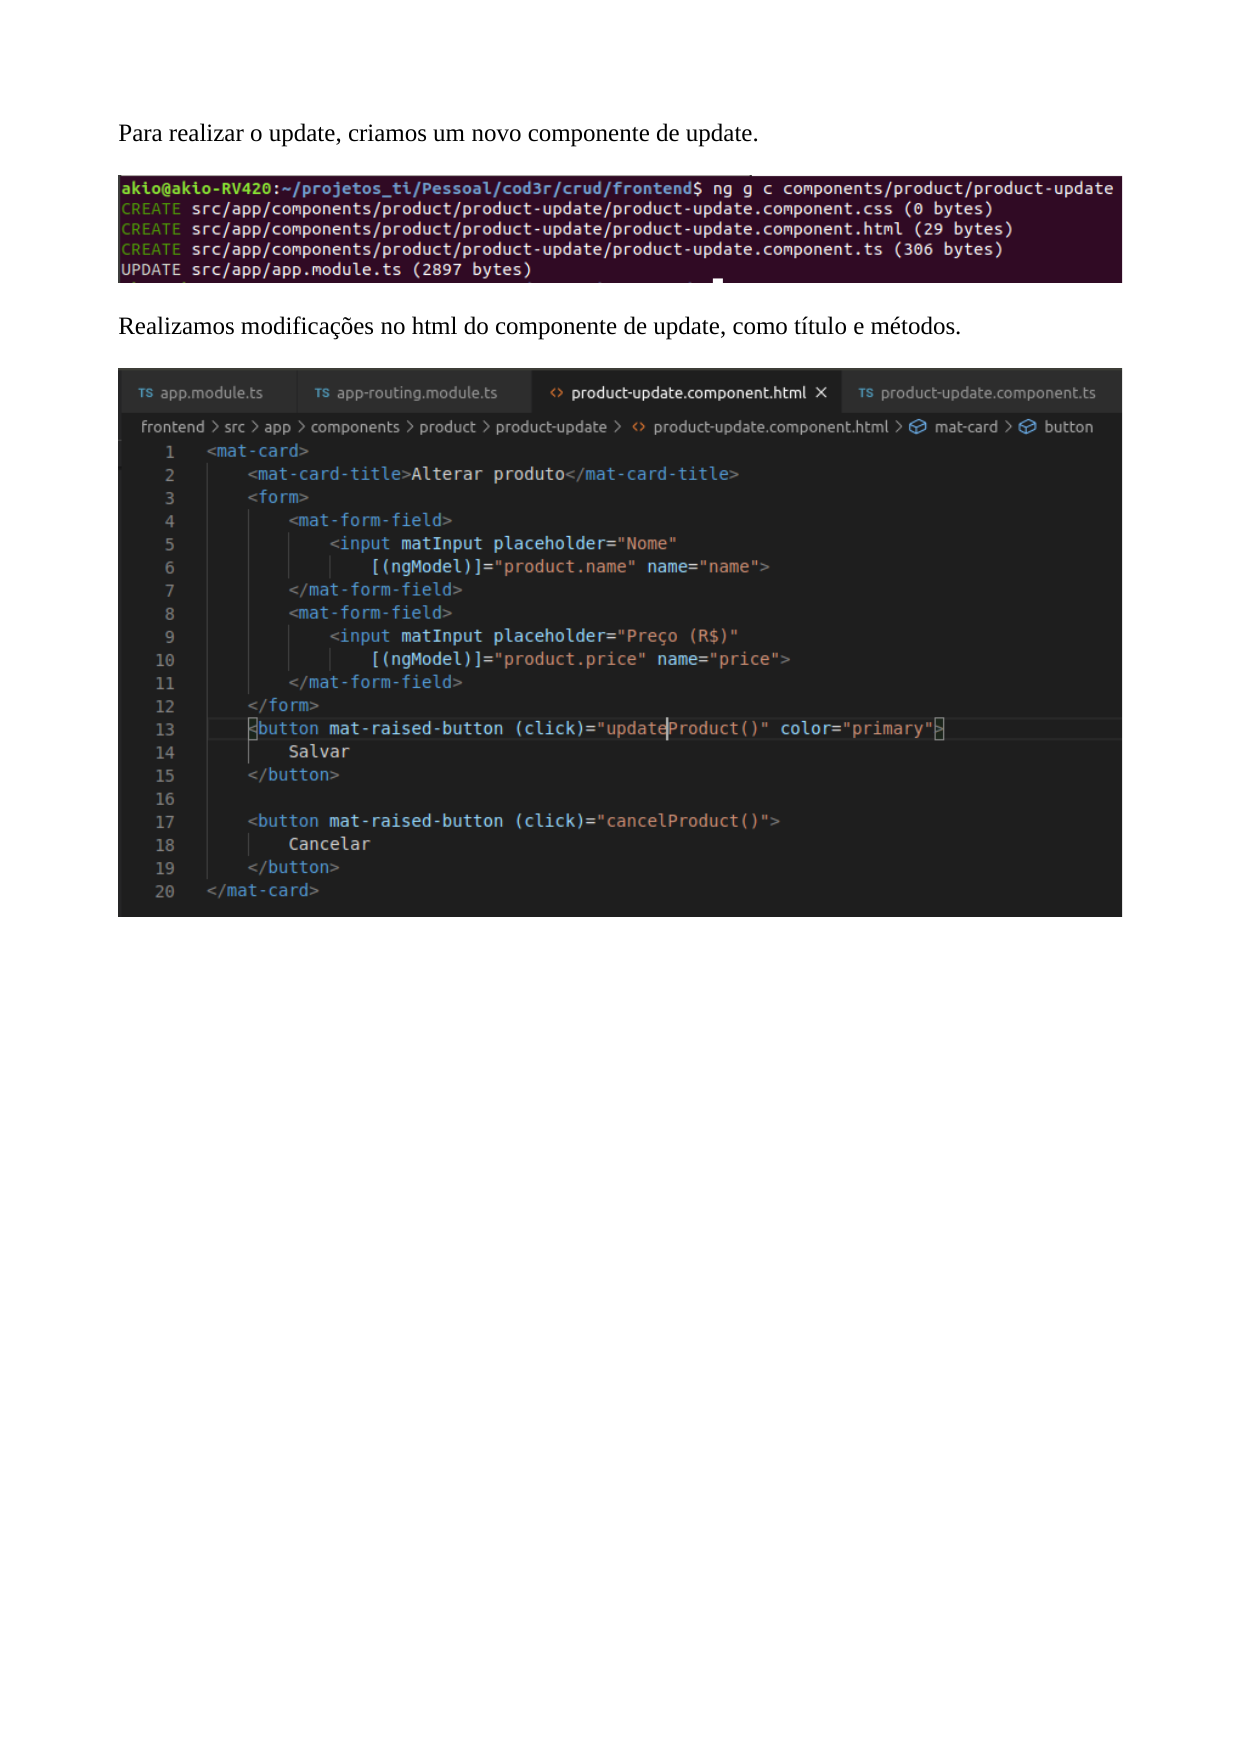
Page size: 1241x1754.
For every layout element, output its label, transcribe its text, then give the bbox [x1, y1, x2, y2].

picture [118, 175, 1123, 283]
picture [118, 368, 1123, 917]
text Realizamos modificações no html do componente de update, como título e métodos. [118, 311, 1122, 340]
text Para realizar o update, criamos um novo componente de update. [118, 118, 1122, 147]
